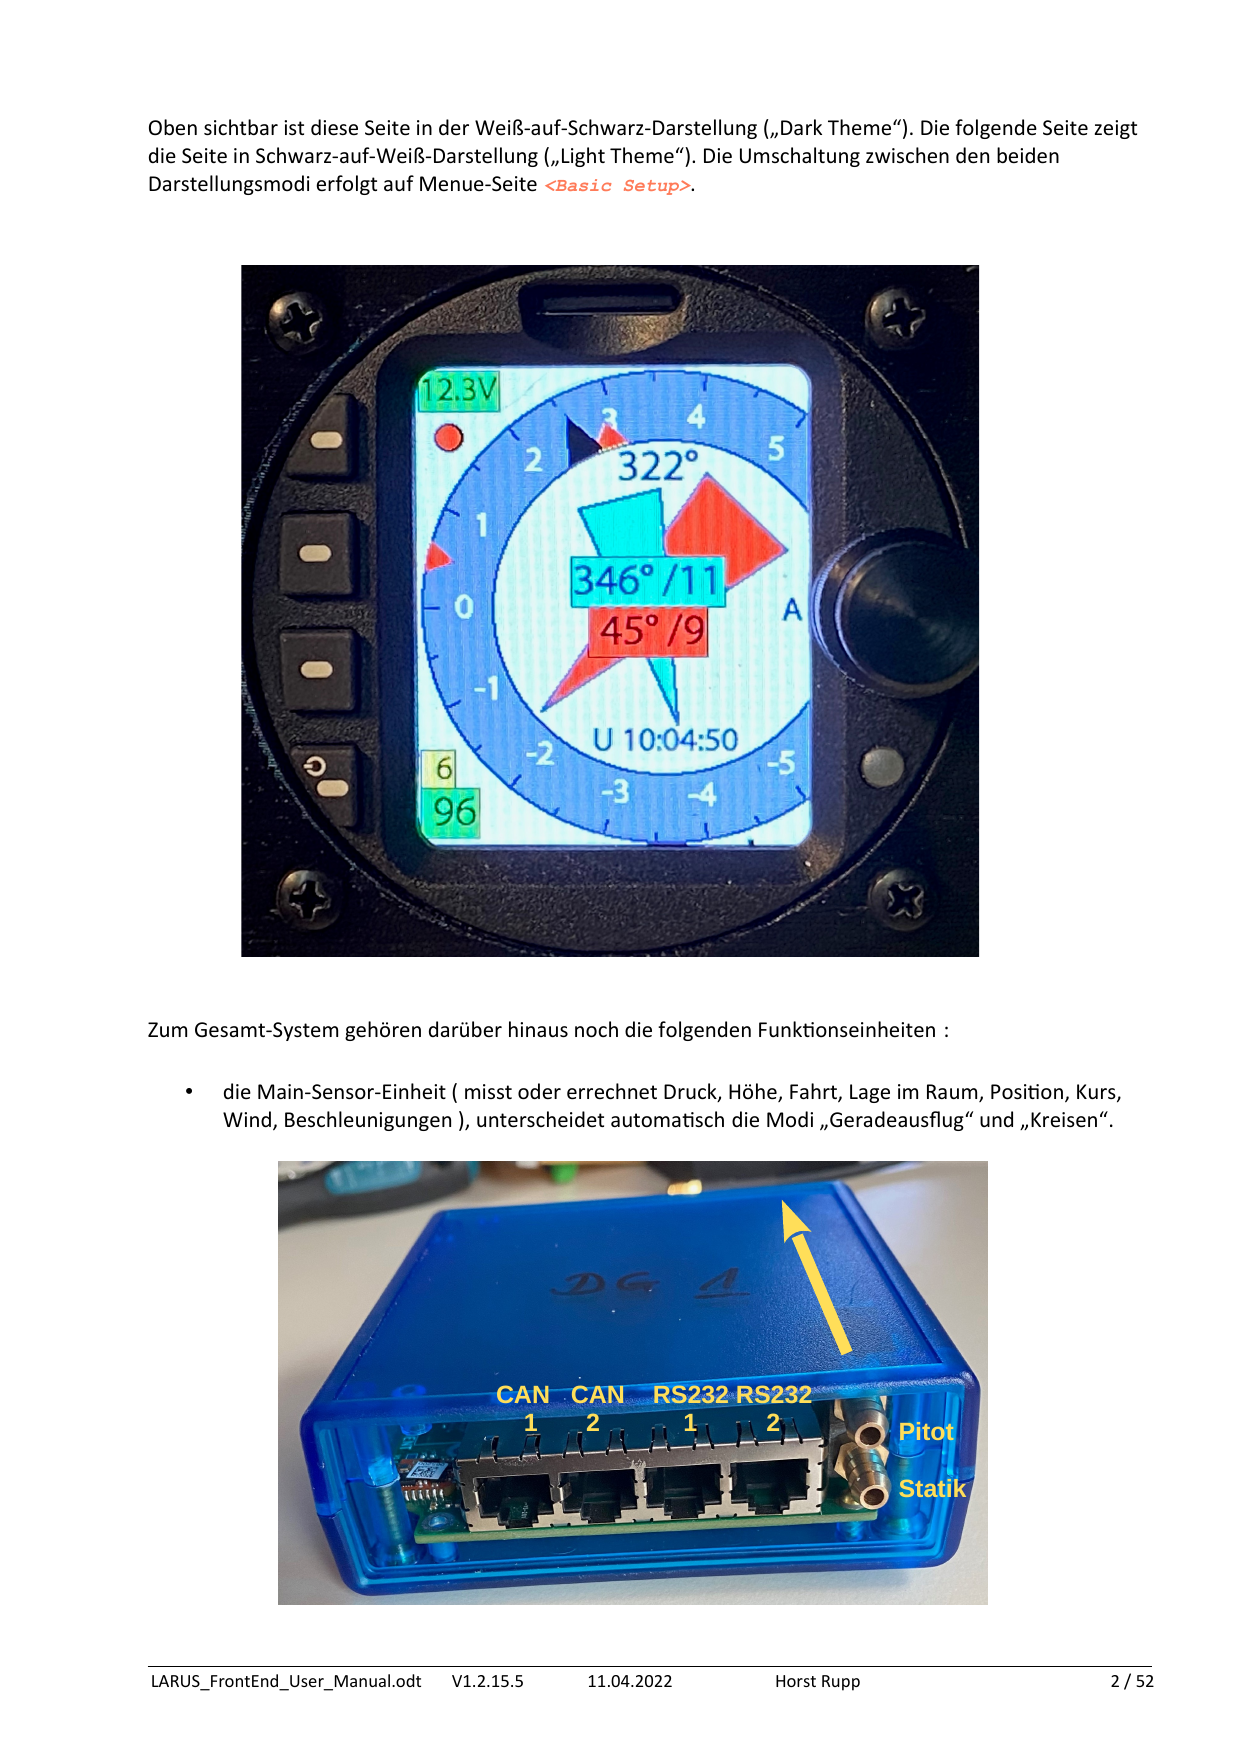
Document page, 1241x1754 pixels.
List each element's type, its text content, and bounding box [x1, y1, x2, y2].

picture [241, 265, 980, 957]
list die Main-Sensor-Einheit ( misst oder errechnet Druck, Höhe, Fahrt, Lage im Raum, Position, Kurs, Wind, Beschleunigungen ), unterscheidet automatisch die Modi „Geradeausflug“ und „Kreisen“. [185, 1077, 1152, 1133]
picture [278, 1161, 988, 1605]
text Oben sichtbar ist diese Seite in der Weiß-auf-Schwarz-Darstellung („Dark Theme“). Die folgende Seite zeigt die Seite in Schwarz-auf-Weiß-Darstellung („Light Theme“). Die Umschaltung zwischen den beiden Darstellungsmodi erfolgt auf Menue-Seite <Basic Setup>. [148, 113, 1152, 197]
text Zum Gesamt-System gehören darüber hinaus noch die folgenden Funktionseinheiten : [148, 1016, 1152, 1072]
